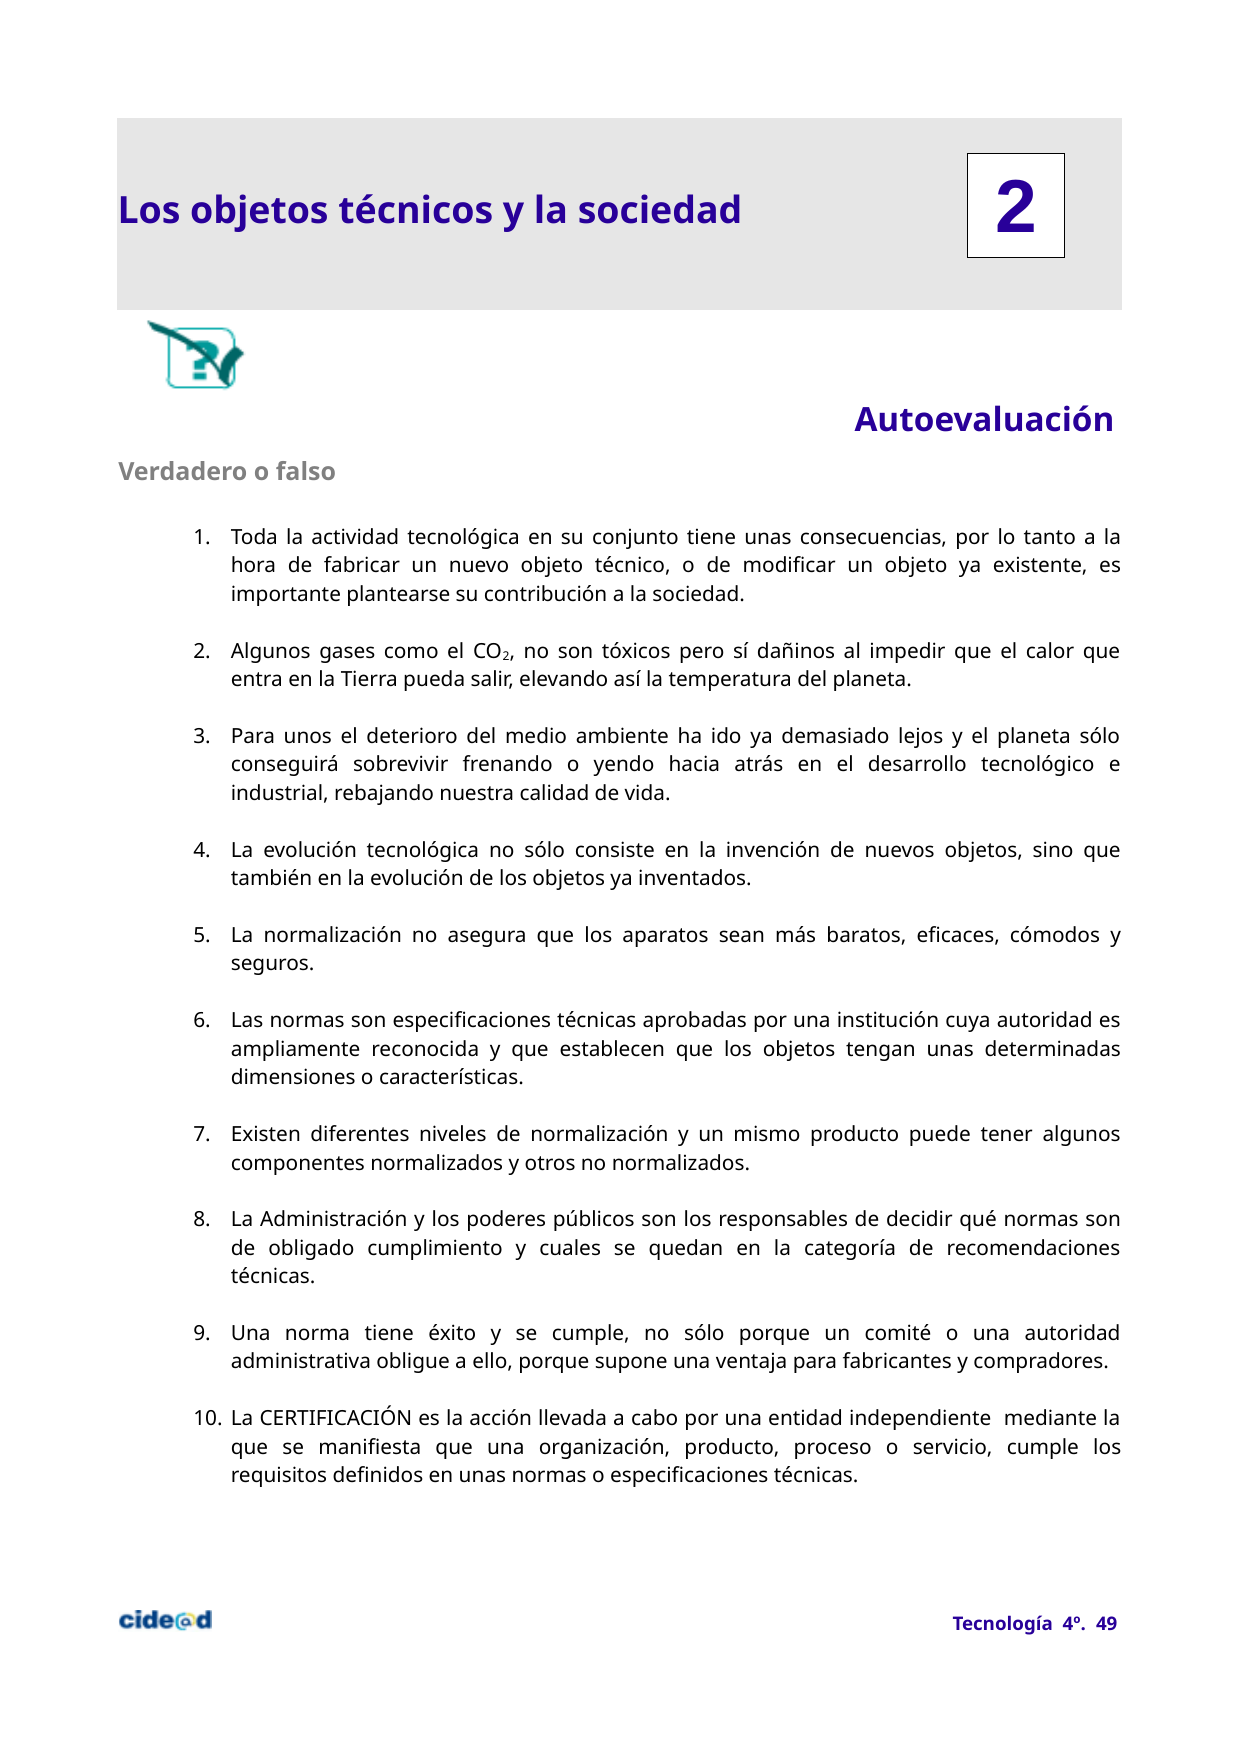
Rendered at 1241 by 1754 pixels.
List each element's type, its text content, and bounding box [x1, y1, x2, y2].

list Toda la actividad tecnológica en su conjunto tiene unas consecuencias, por lo tanto a la hora de fabricar un nuevo objeto técnico, o de modificar un objeto ya existente, es importante plantearse su contribución a la sociedad. [193, 522, 1122, 607]
picture [118, 1610, 212, 1632]
list La evolución tecnológica no sólo consiste en la invención de nuevos objetos, sino que también en la evolución de los objetos ya inventados. [193, 835, 1122, 892]
list La Administración y los poderes públicos son los responsables de decidir qué normas son de obligado cumplimiento y cuales se quedan en la categoría de recomendaciones técnicas. [193, 1204, 1122, 1290]
picture [146, 319, 248, 396]
list Existen diferentes niveles de normalización y un mismo producto puede tener algunos componentes normalizados y otros no normalizados. [193, 1119, 1122, 1176]
text Autoevaluación [118, 310, 1122, 441]
list Algunos gases como el CO2, no son tóxicos pero sí dañinos al impedir que el calor que entra en la Tierra pueda salir, elevando así la temperatura del planeta. [193, 636, 1122, 693]
list Para unos el deterioro del medio ambiente ha ido ya demasiado lejos y el planeta sólo conseguirá sobrevivir frenando o yendo hacia atrás en el desarrollo tecnológico e industrial, rebajando nuestra calidad de vida. [193, 721, 1122, 806]
list Las normas son especificaciones técnicas aprobadas por una institución cuya autoridad es ampliamente reconocida y que establecen que los objetos tengan unas determinadas dimensiones o características. [193, 1005, 1122, 1091]
list La normalización no asegura que los aparatos sean más baratos, eficaces, cómodos y seguros. [193, 920, 1122, 977]
list La CERTIFICACIÓN es la acción llevada a cabo por una entidad independiente mediante la que se manifiesta que una organización, producto, proceso o servicio, cumple los requisitos definidos en unas normas o especificaciones técnicas. [193, 1403, 1122, 1489]
table_header Los objetos técnicos y la sociedad [117, 118, 1122, 310]
text Verdadero o falso [118, 454, 1122, 488]
list Una norma tiene éxito y se cumple, no sólo porque un comité o una autoridad administrativa obligue a ello, porque supone una ventaja para fabricantes y compradores. [193, 1318, 1122, 1375]
